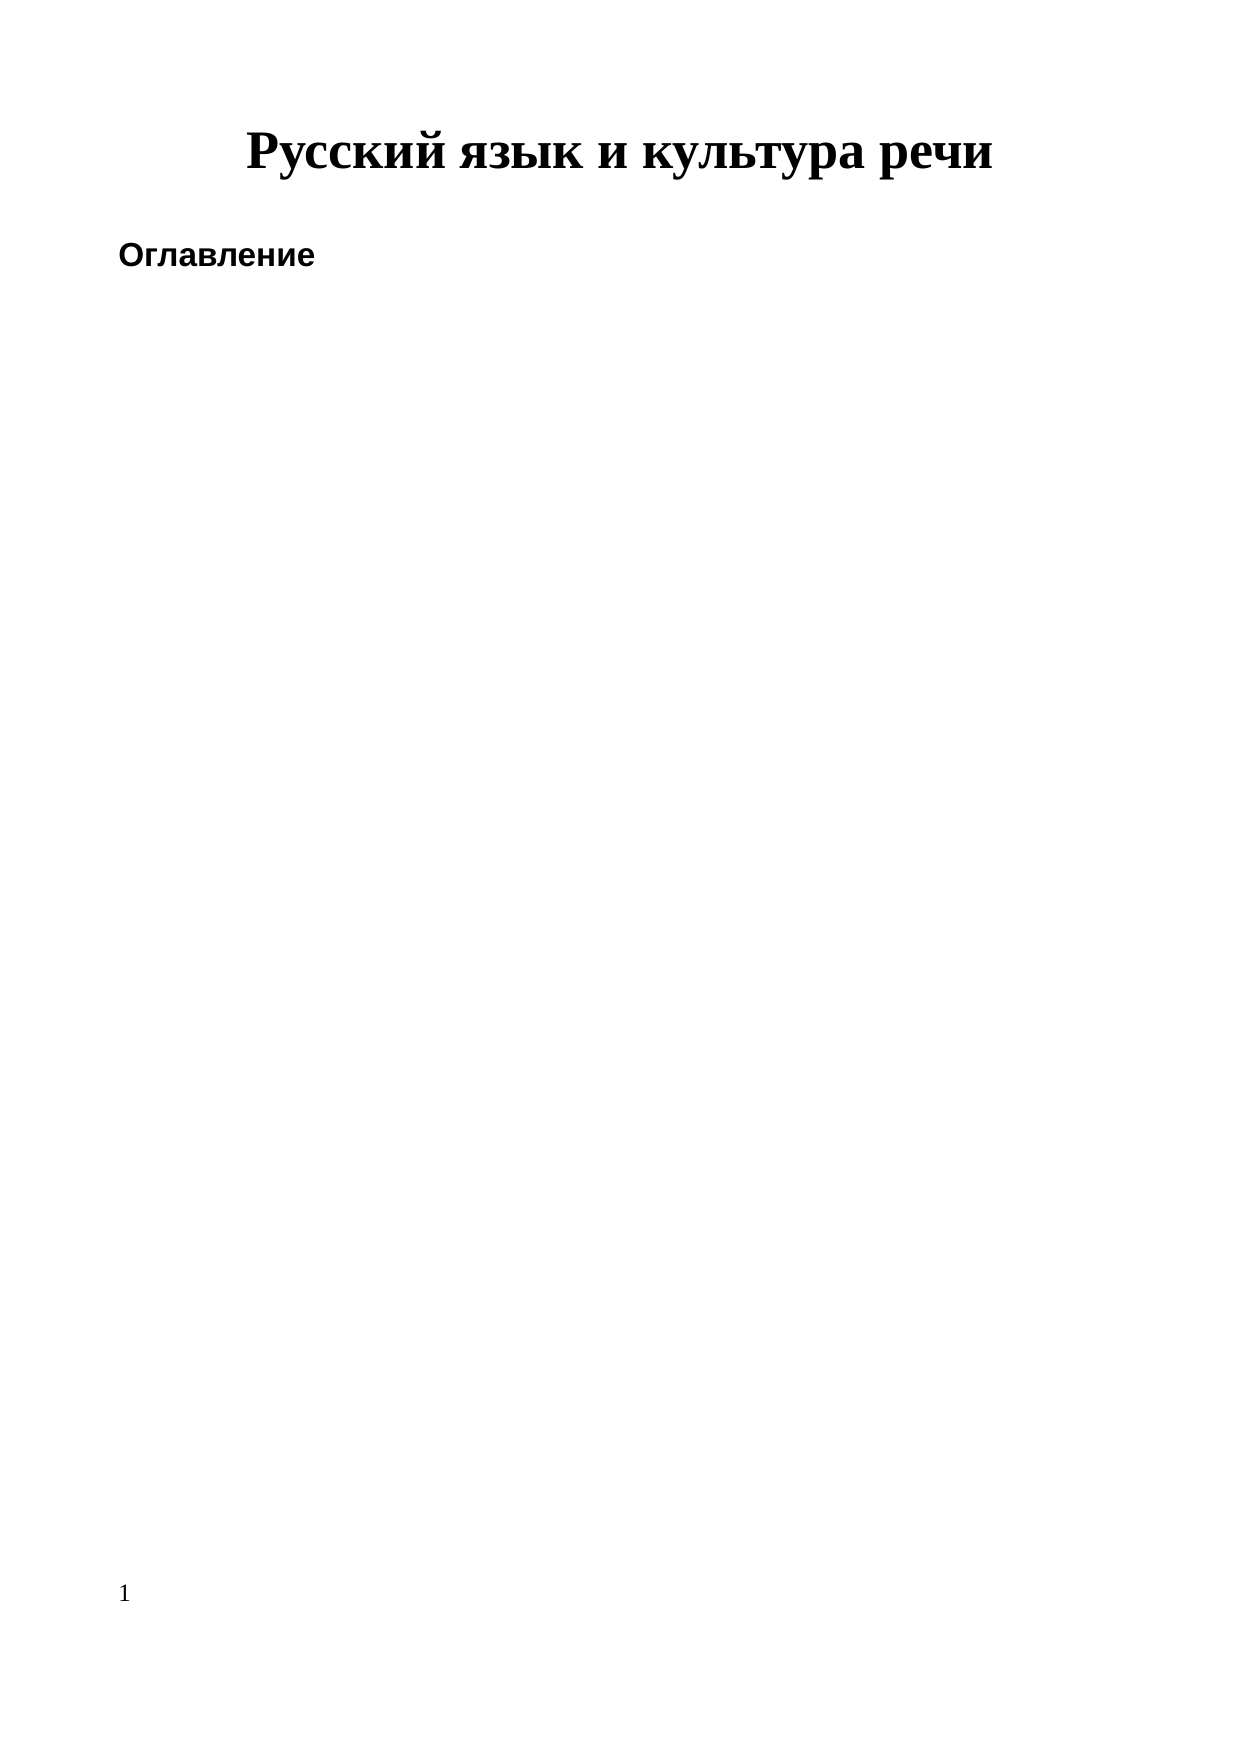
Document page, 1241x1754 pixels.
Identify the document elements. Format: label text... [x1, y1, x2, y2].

subtitle Оглавление [118, 235, 1122, 273]
